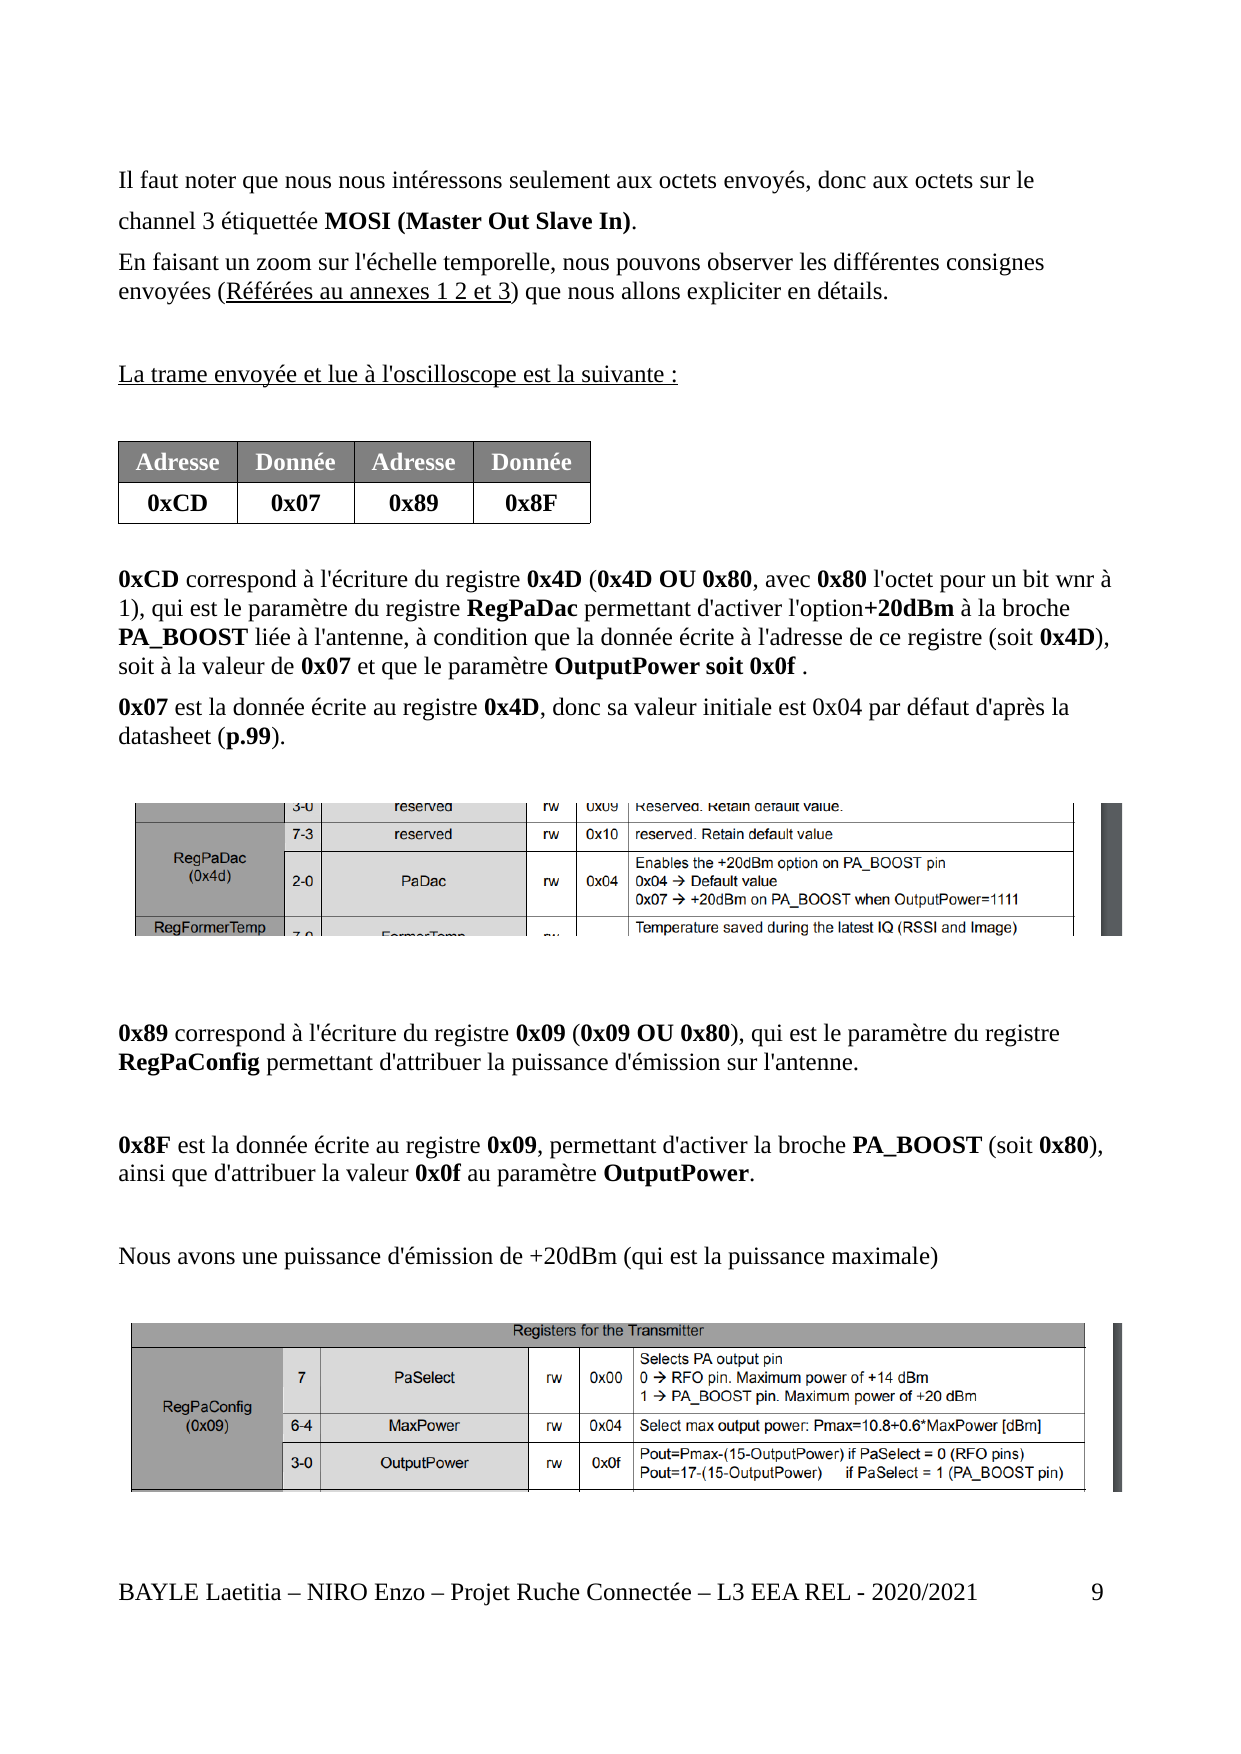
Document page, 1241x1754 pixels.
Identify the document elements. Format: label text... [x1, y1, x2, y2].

table_cell 0xCD [119, 483, 237, 523]
table_header Donnée [474, 442, 590, 482]
text Nous avons une puissance d'émission de +20dBm (qui est la puissance maximale) [118, 1241, 1122, 1270]
picture [118, 803, 1123, 936]
text Il faut noter que nous nous intéressons seulement aux octets envoyés, donc aux octets sur le [118, 165, 1122, 194]
text 0x07 est la donnée écrite au registre 0x4D, donc sa valeur initiale est 0x04 par défaut d'après la datasheet (p.99). [118, 692, 1122, 749]
table_cell 0x07 [238, 483, 354, 523]
text La trame envoyée et lue à l'oscilloscope est la suivante : [118, 359, 1122, 387]
text 0xCD correspond à l'écriture du registre 0x4D (0x4D OU 0x80, avec 0x80 l'octet pour un bit wnr à 1), qui est le paramètre du registre RegPaDac permettant d'activer l'option+20dBm à la broche PA_BOOST liée à l'antenne, à condition que la donnée écrite à l'adresse de ce registre (soit 0x4D), soit à la valeur de 0x07 et que le paramètre OutputPower soit 0x0f . [118, 564, 1122, 679]
table_header Adresse [119, 442, 237, 482]
table_cell 0x89 [355, 483, 473, 523]
table_cell 0x8F [474, 483, 590, 523]
text 0x89 correspond à l'écriture du registre 0x09 (0x09 OU 0x80), qui est le paramètre du registre RegPaConfig permettant d'attribuer la puissance d'émission sur l'antenne. [118, 1018, 1122, 1076]
text channel 3 étiquettée MOSI (Master Out Slave In). [118, 206, 1122, 235]
table_header Adresse [355, 442, 473, 482]
text En faisant un zoom sur l'échelle temporelle, nous pouvons observer les différentes consignes envoyées (Référées au annexes 1 2 et 3) que nous allons expliciter en détails. [118, 247, 1122, 305]
table_header Donnée [238, 442, 354, 482]
picture [118, 1323, 1123, 1492]
text 0x8F est la donnée écrite au registre 0x09, permettant d'activer la broche PA_BOOST (soit 0x80), ainsi que d'attribuer la valeur 0x0f au paramètre OutputPower. [118, 1130, 1122, 1187]
